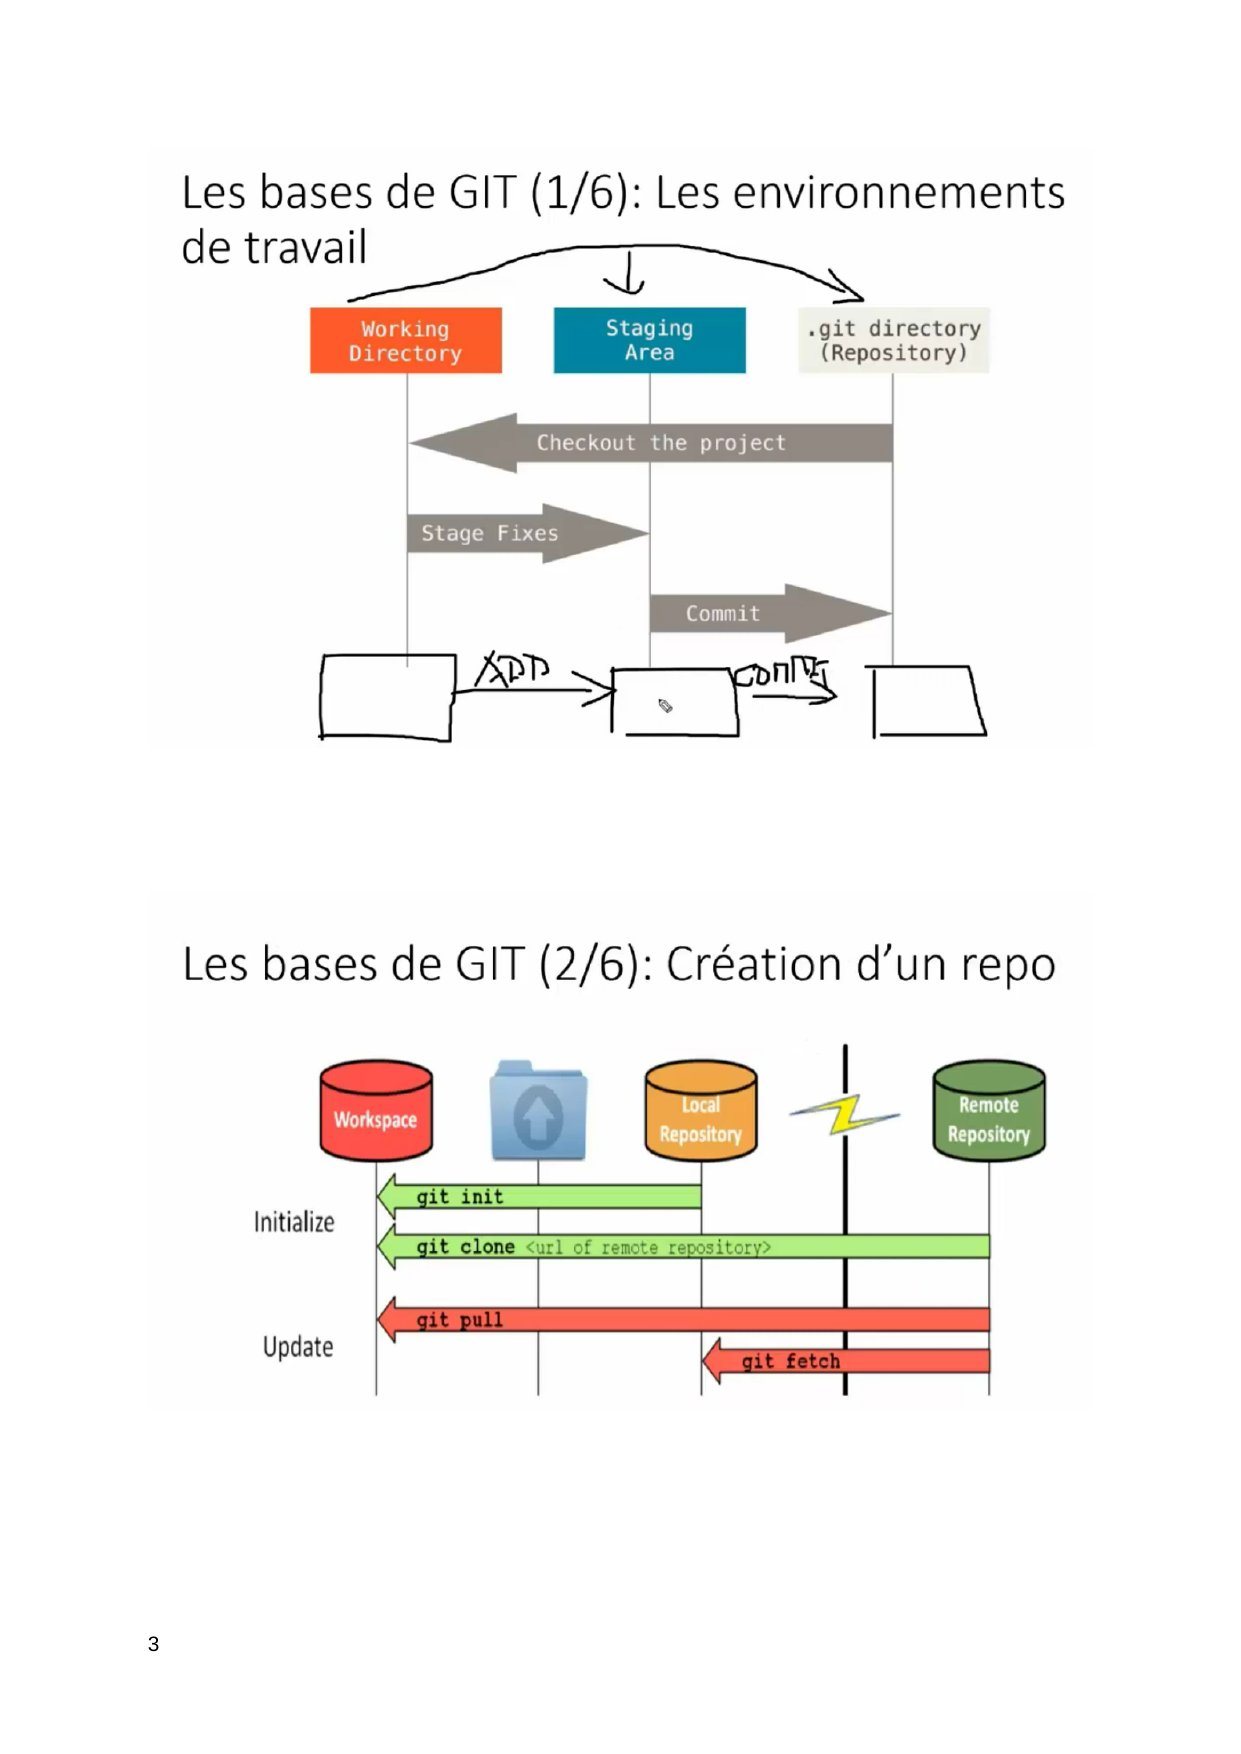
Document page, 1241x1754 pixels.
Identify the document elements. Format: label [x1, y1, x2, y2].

picture [147, 147, 1093, 748]
picture [147, 891, 1093, 1410]
